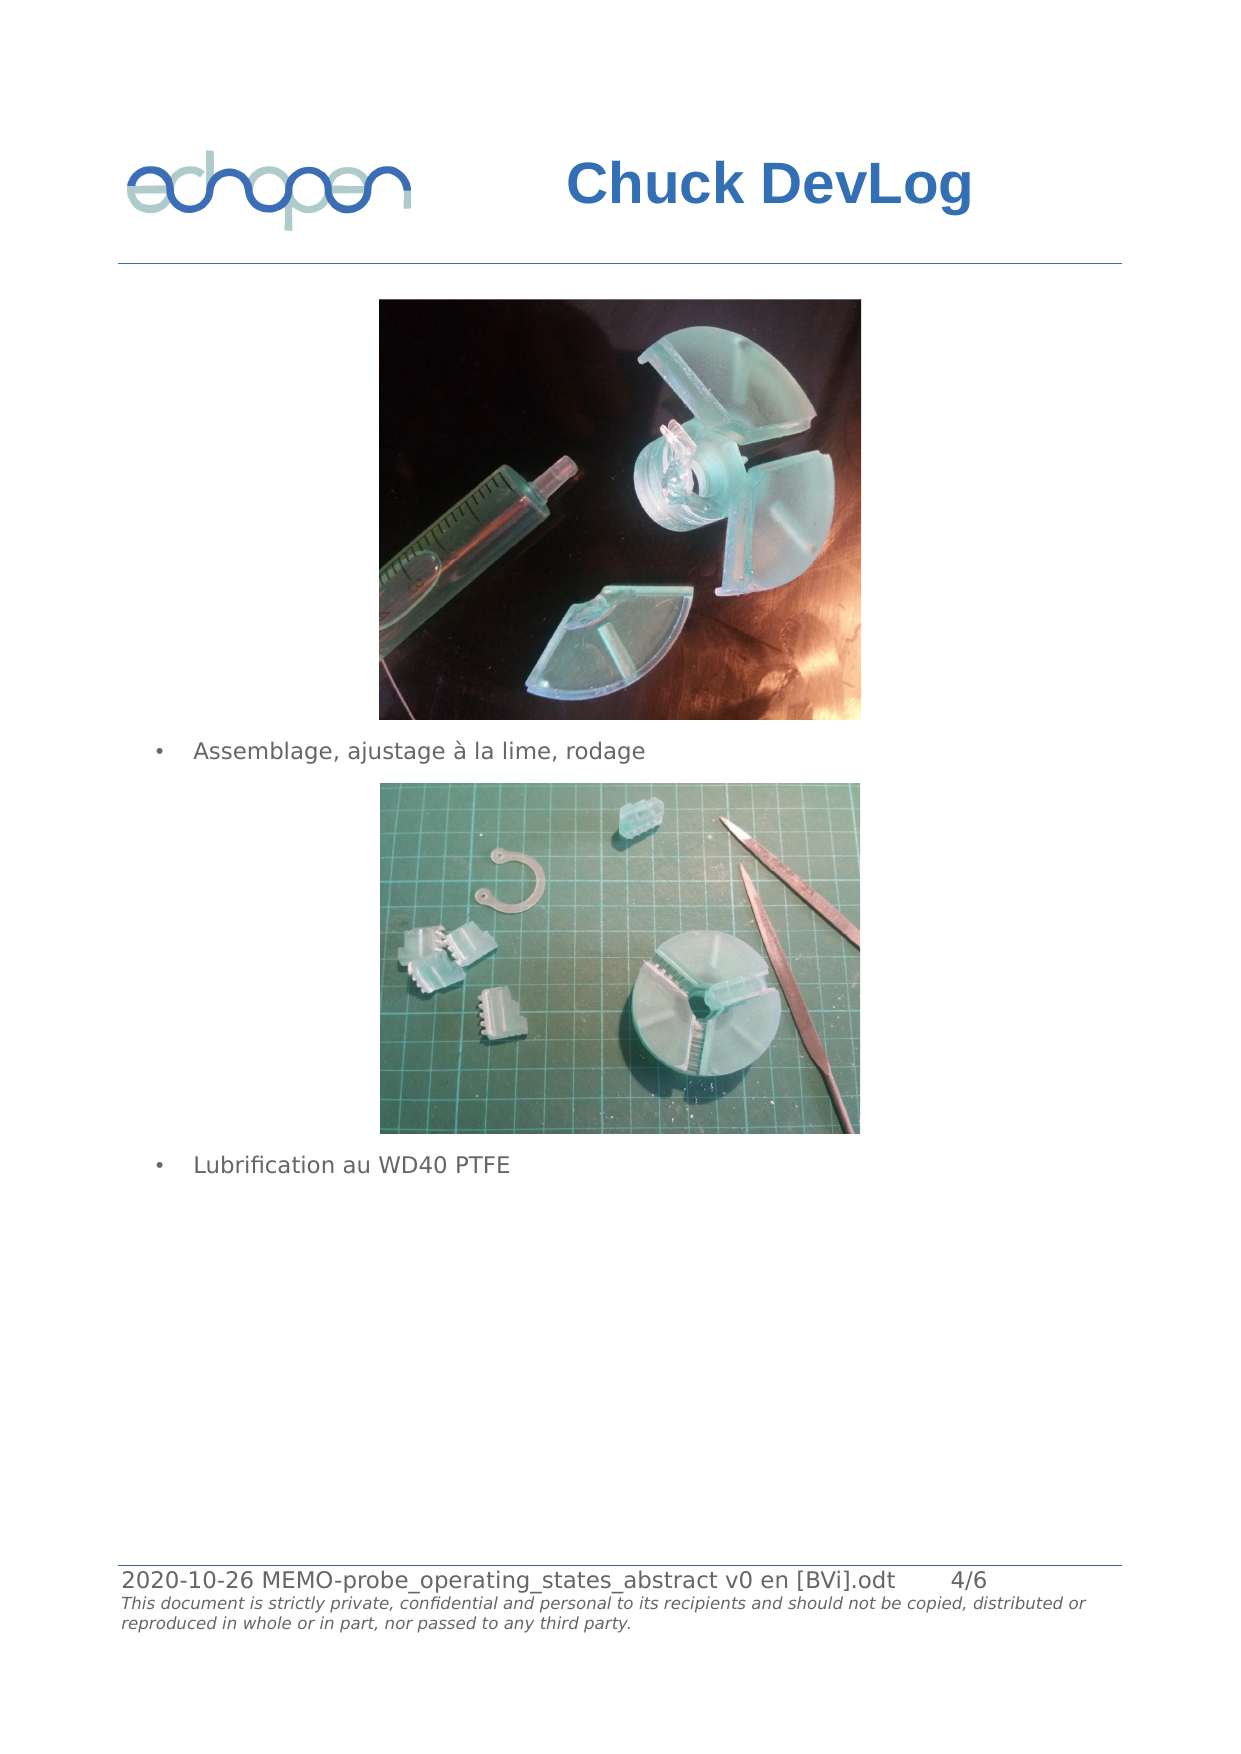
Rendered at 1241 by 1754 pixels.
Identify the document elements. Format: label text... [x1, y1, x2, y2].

picture [379, 297, 862, 720]
picture [124, 148, 413, 233]
picture [380, 783, 861, 1134]
list Assemblage, ajustage à la lime, rodage [156, 738, 1122, 765]
list Lubrification au WD40 PTFE [156, 1152, 1122, 1178]
